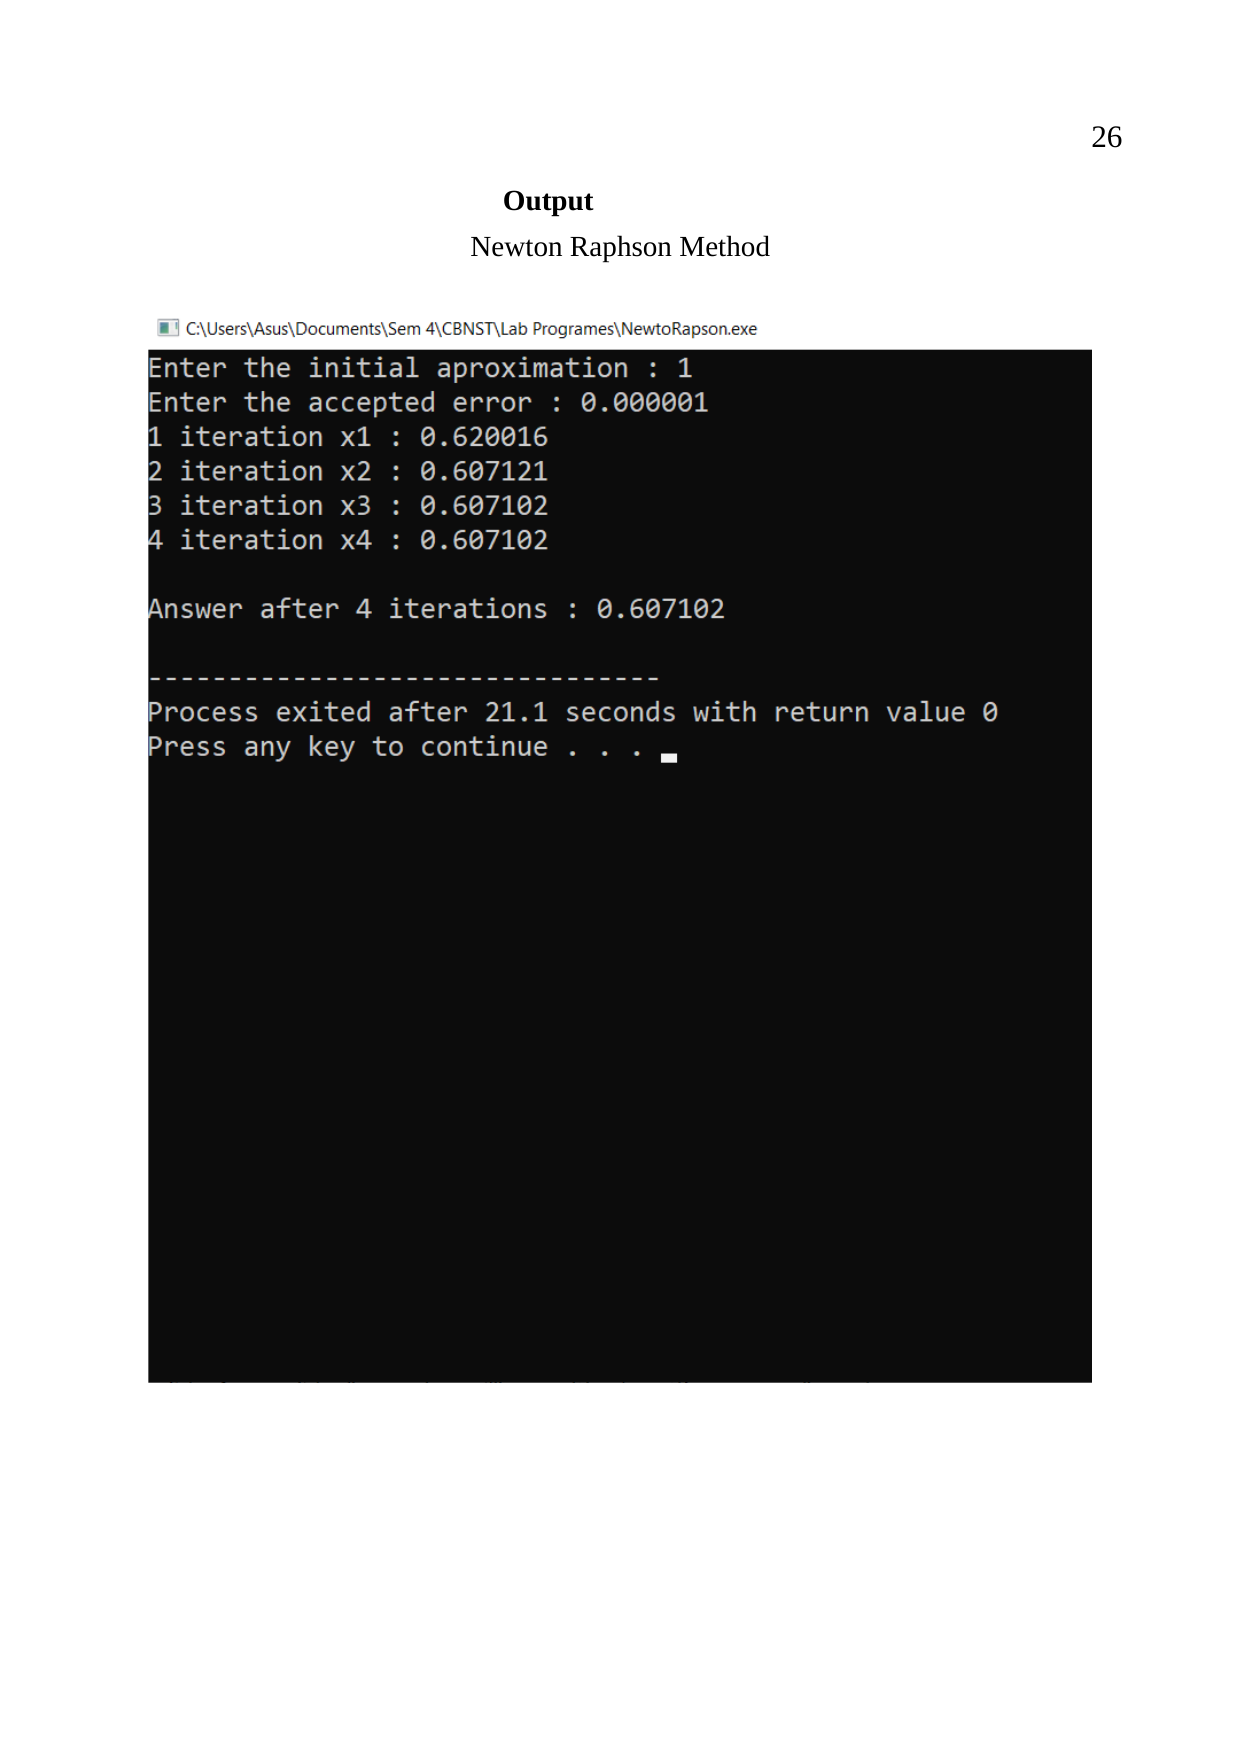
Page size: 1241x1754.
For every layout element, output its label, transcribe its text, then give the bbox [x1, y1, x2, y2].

text Newton Raphson Method [118, 229, 1122, 263]
picture [148, 311, 315, 1383]
text Output [118, 183, 978, 217]
